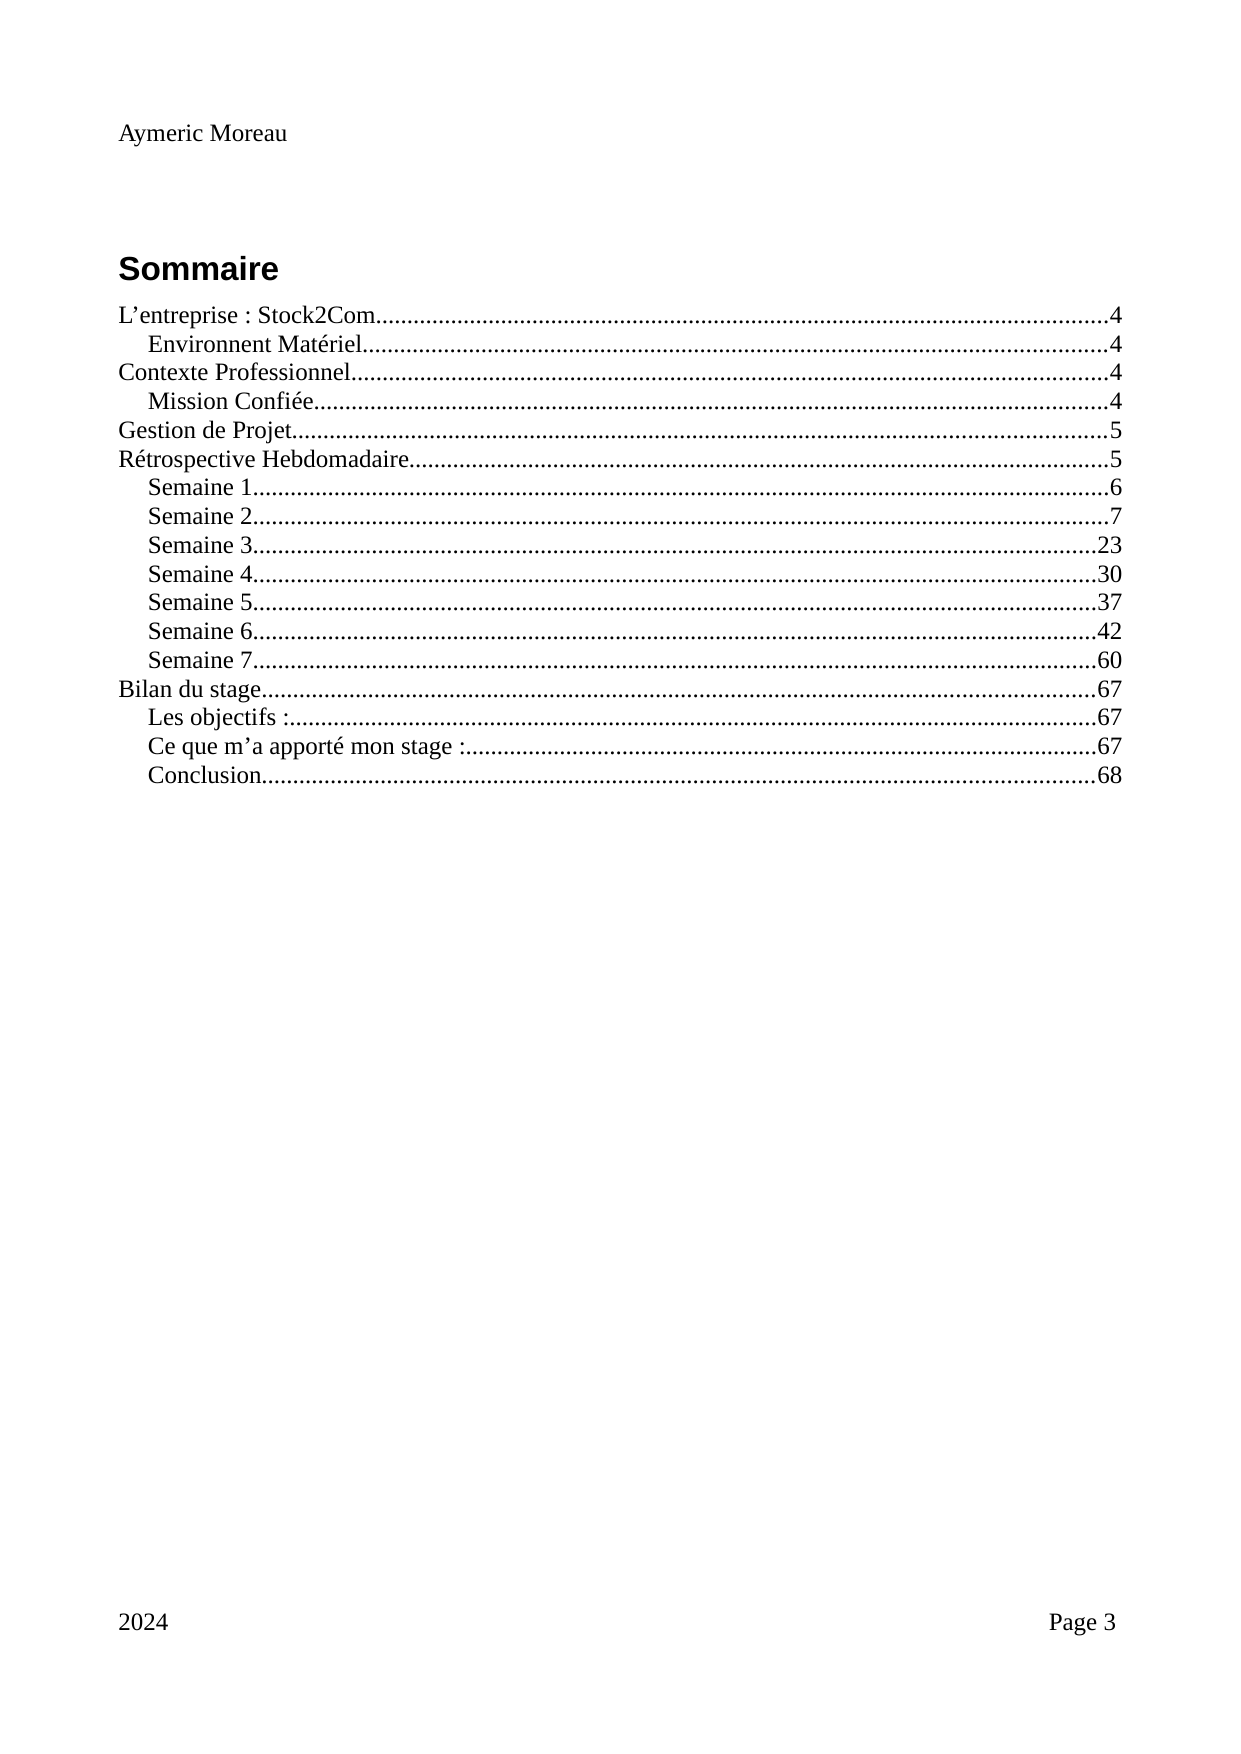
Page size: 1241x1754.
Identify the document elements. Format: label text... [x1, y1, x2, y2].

text Semaine 5 37 [148, 587, 1122, 616]
subtitle Sommaire [118, 249, 1122, 287]
text Les objectifs : 67 [148, 702, 1122, 731]
text Semaine 7 60 [148, 645, 1122, 674]
text Semaine 3 23 [148, 530, 1122, 559]
text L’entreprise : Stock2Com 4 [118, 300, 1122, 329]
text Environnent Matériel 4 [148, 329, 1122, 357]
text Semaine 4 30 [148, 559, 1122, 587]
text Rétrospective Hebdomadaire 5 [118, 444, 1122, 472]
text Bilan du stage 67 [118, 674, 1122, 702]
text Ce que m’a apporté mon stage : 67 [148, 731, 1122, 760]
text Semaine 6 42 [148, 616, 1122, 645]
text Conclusion 68 [148, 760, 1122, 789]
text Semaine 1 6 [148, 472, 1122, 501]
text Mission Confiée 4 [148, 386, 1122, 415]
text Gestion de Projet 5 [118, 415, 1122, 444]
text Semaine 2 7 [148, 501, 1122, 530]
text Contexte Professionnel 4 [118, 357, 1122, 386]
